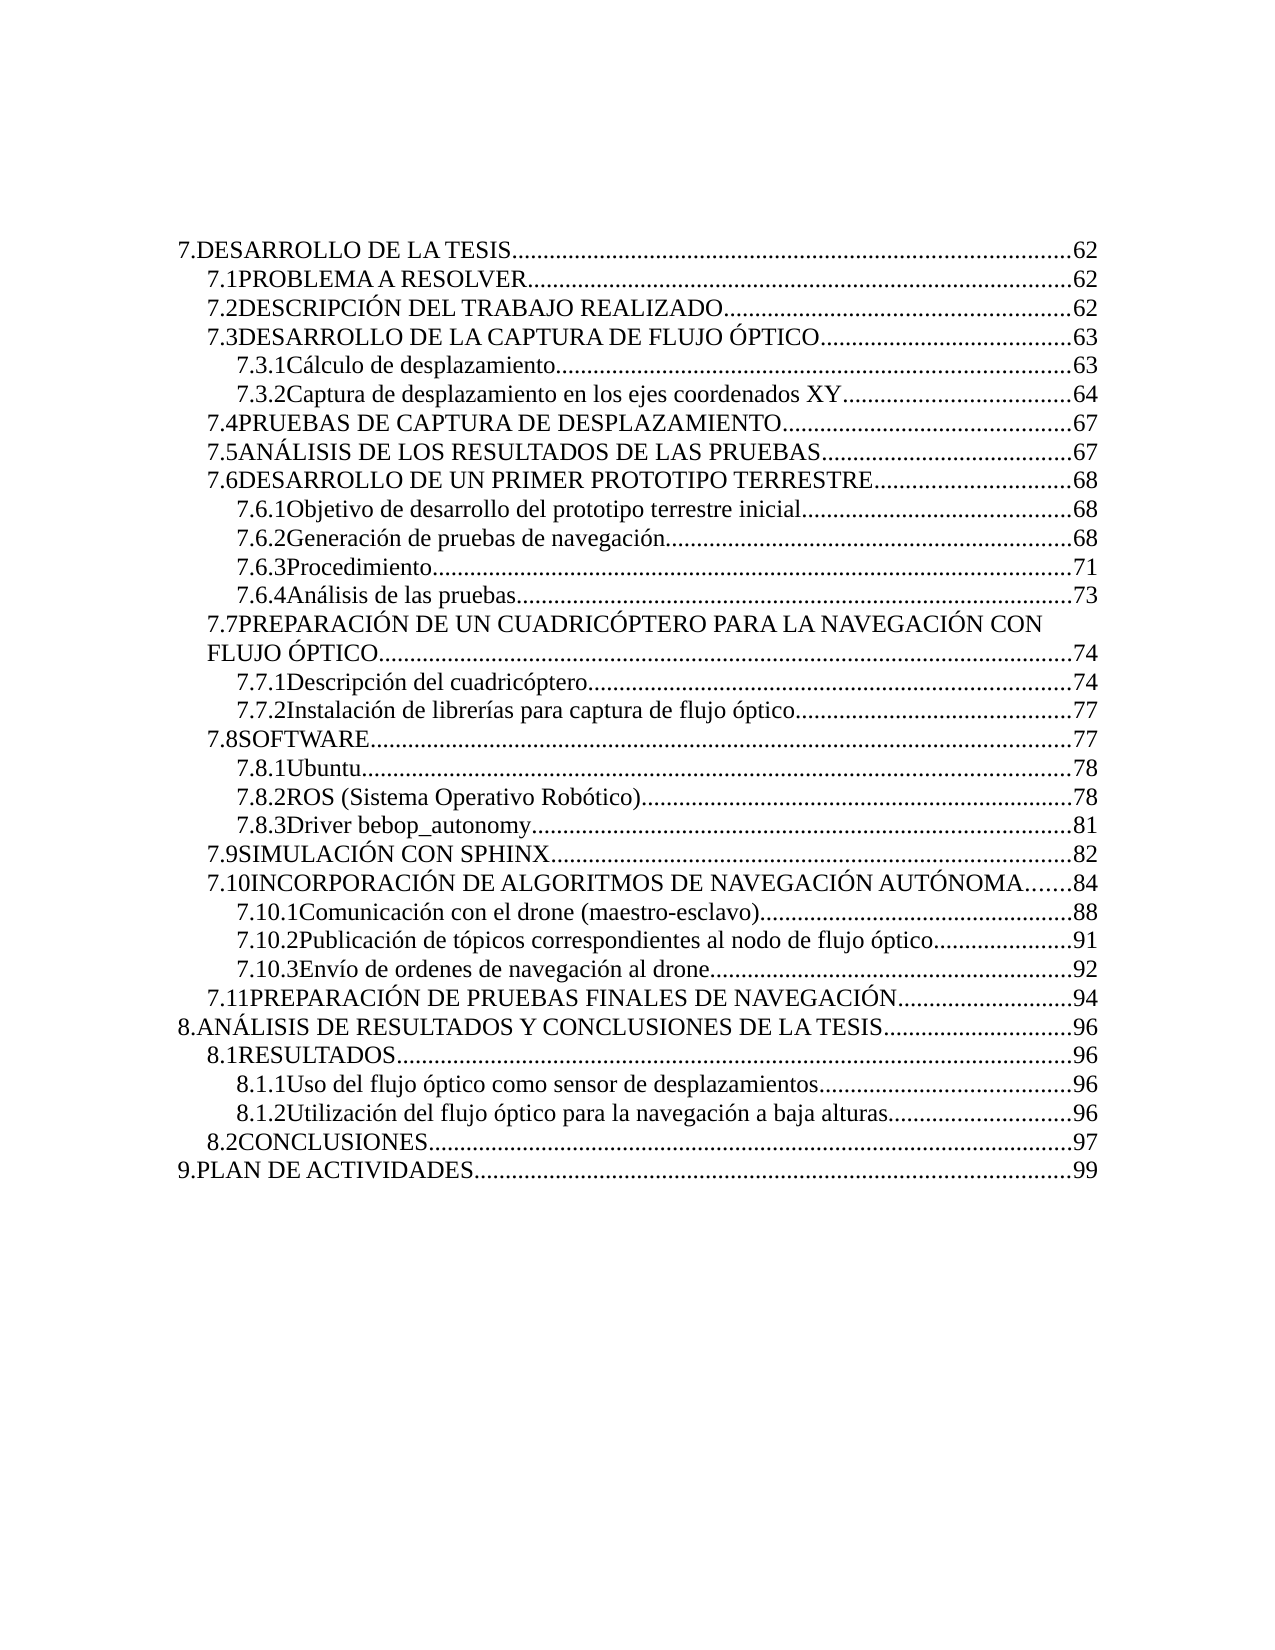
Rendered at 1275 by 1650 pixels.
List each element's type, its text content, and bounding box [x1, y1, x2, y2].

text 7.6.1Objetivo de desarrollo del prototipo terrestre inicial 68 [236, 494, 1098, 523]
text 7.7.2Instalación de librerías para captura de flujo óptico 77 [236, 695, 1098, 724]
text 7.10.3Envío de ordenes de navegación al drone 92 [236, 954, 1098, 983]
text 7.7.1Descripción del cuadricóptero 74 [236, 667, 1098, 695]
text 7.8.1Ubuntu 78 [236, 753, 1098, 782]
text 7.3.1Cálculo de desplazamiento 63 [236, 350, 1098, 379]
text 8.ANÁLISIS DE RESULTADOS Y CONCLUSIONES DE LA TESIS 96 [177, 1012, 1098, 1040]
text 7.6.2Generación de pruebas de navegación 68 [236, 523, 1098, 552]
text 8.1.2Utilización del flujo óptico para la navegación a baja alturas 96 [236, 1098, 1098, 1127]
text 7.2DESCRIPCIÓN DEL TRABAJO REALIZADO 62 [207, 293, 1098, 322]
text 7.6.4Análisis de las pruebas 73 [236, 580, 1098, 609]
text 9.PLAN DE ACTIVIDADES 99 [177, 1155, 1098, 1184]
text 7.10.2Publicación de tópicos correspondientes al nodo de flujo óptico 91 [236, 925, 1098, 954]
text 7.6DESARROLLO DE UN PRIMER PROTOTIPO TERRESTRE 68 [207, 465, 1098, 494]
text 7.1PROBLEMA A RESOLVER 62 [207, 264, 1098, 293]
text 7.7PREPARACIÓN DE UN CUADRICÓPTERO PARA LA NAVEGACIÓN CON FLUJO ÓPTICO 74 [207, 609, 1098, 667]
text 7.3DESARROLLO DE LA CAPTURA DE FLUJO ÓPTICO 63 [207, 322, 1098, 350]
text 8.2CONCLUSIONES 97 [207, 1127, 1098, 1155]
text 7.8.2ROS (Sistema Operativo Robótico) 78 [236, 782, 1098, 810]
text 7.6.3Procedimiento 71 [236, 552, 1098, 580]
text 7.8SOFTWARE 77 [207, 724, 1098, 753]
text 7.9SIMULACIÓN CON SPHINX 82 [207, 839, 1098, 868]
text 7.4PRUEBAS DE CAPTURA DE DESPLAZAMIENTO 67 [207, 408, 1098, 437]
text 7.3.2Captura de desplazamiento en los ejes coordenados XY 64 [236, 379, 1098, 408]
text 7.10.1Comunicación con el drone (maestro-esclavo) 88 [236, 897, 1098, 925]
text 7.5ANÁLISIS DE LOS RESULTADOS DE LAS PRUEBAS 67 [207, 437, 1098, 465]
text 8.1RESULTADOS 96 [207, 1040, 1098, 1069]
text 7.8.3Driver bebop_autonomy 81 [236, 810, 1098, 839]
text 8.1.1Uso del flujo óptico como sensor de desplazamientos 96 [236, 1069, 1098, 1098]
text 7.11PREPARACIÓN DE PRUEBAS FINALES DE NAVEGACIÓN 94 [207, 983, 1098, 1012]
text 7.10INCORPORACIÓN DE ALGORITMOS DE NAVEGACIÓN AUTÓNOMA 84 [207, 868, 1098, 897]
text 7.DESARROLLO DE LA TESIS 62 [177, 235, 1098, 264]
